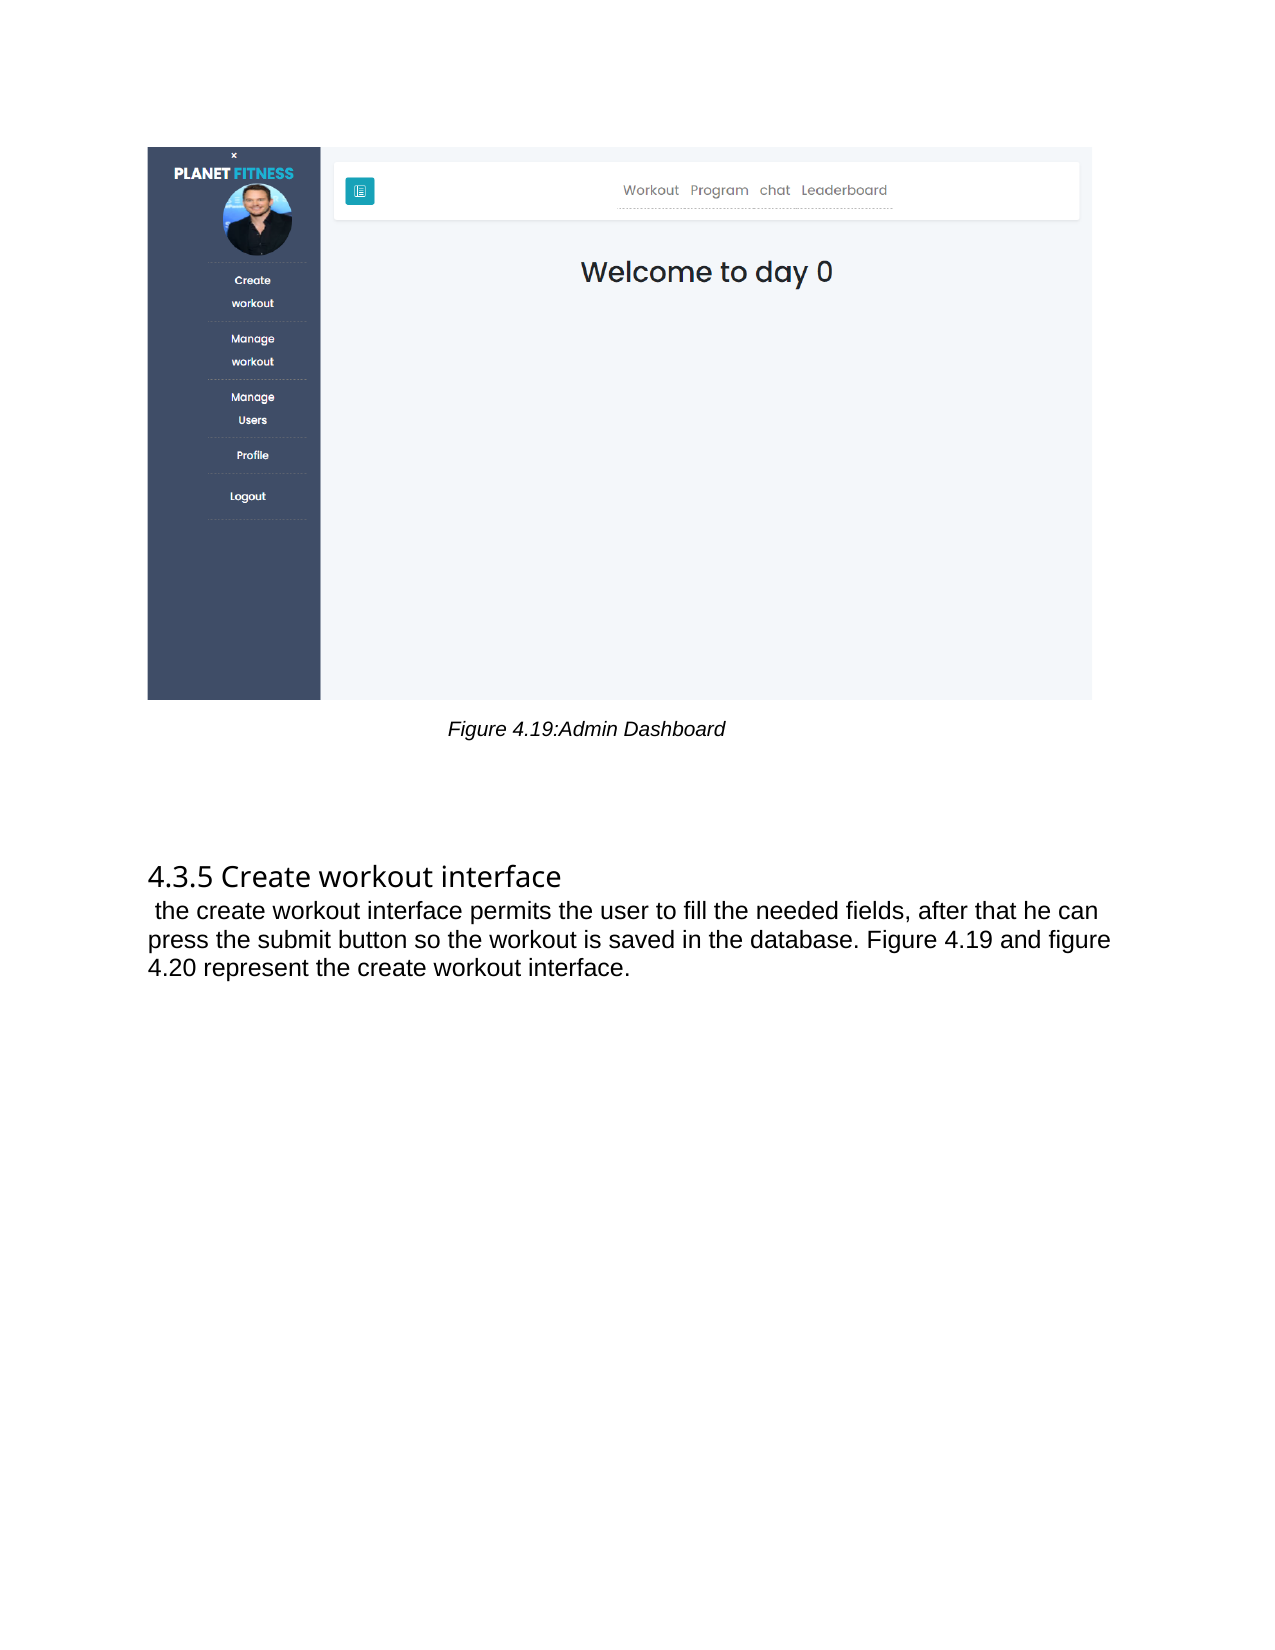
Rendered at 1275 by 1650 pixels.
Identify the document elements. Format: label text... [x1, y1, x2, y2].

subtitle 4.3.5 Create workout interface [148, 856, 1127, 896]
text the create workout interface permits the user to fill the needed fields, after that he can press the submit button so the workout is saved in the database. Figure 4.19 and figure 4.20 represent the create workout interface. [148, 896, 1127, 982]
text Figure ‎4.19:Admin Dashboard [373, 716, 1127, 740]
